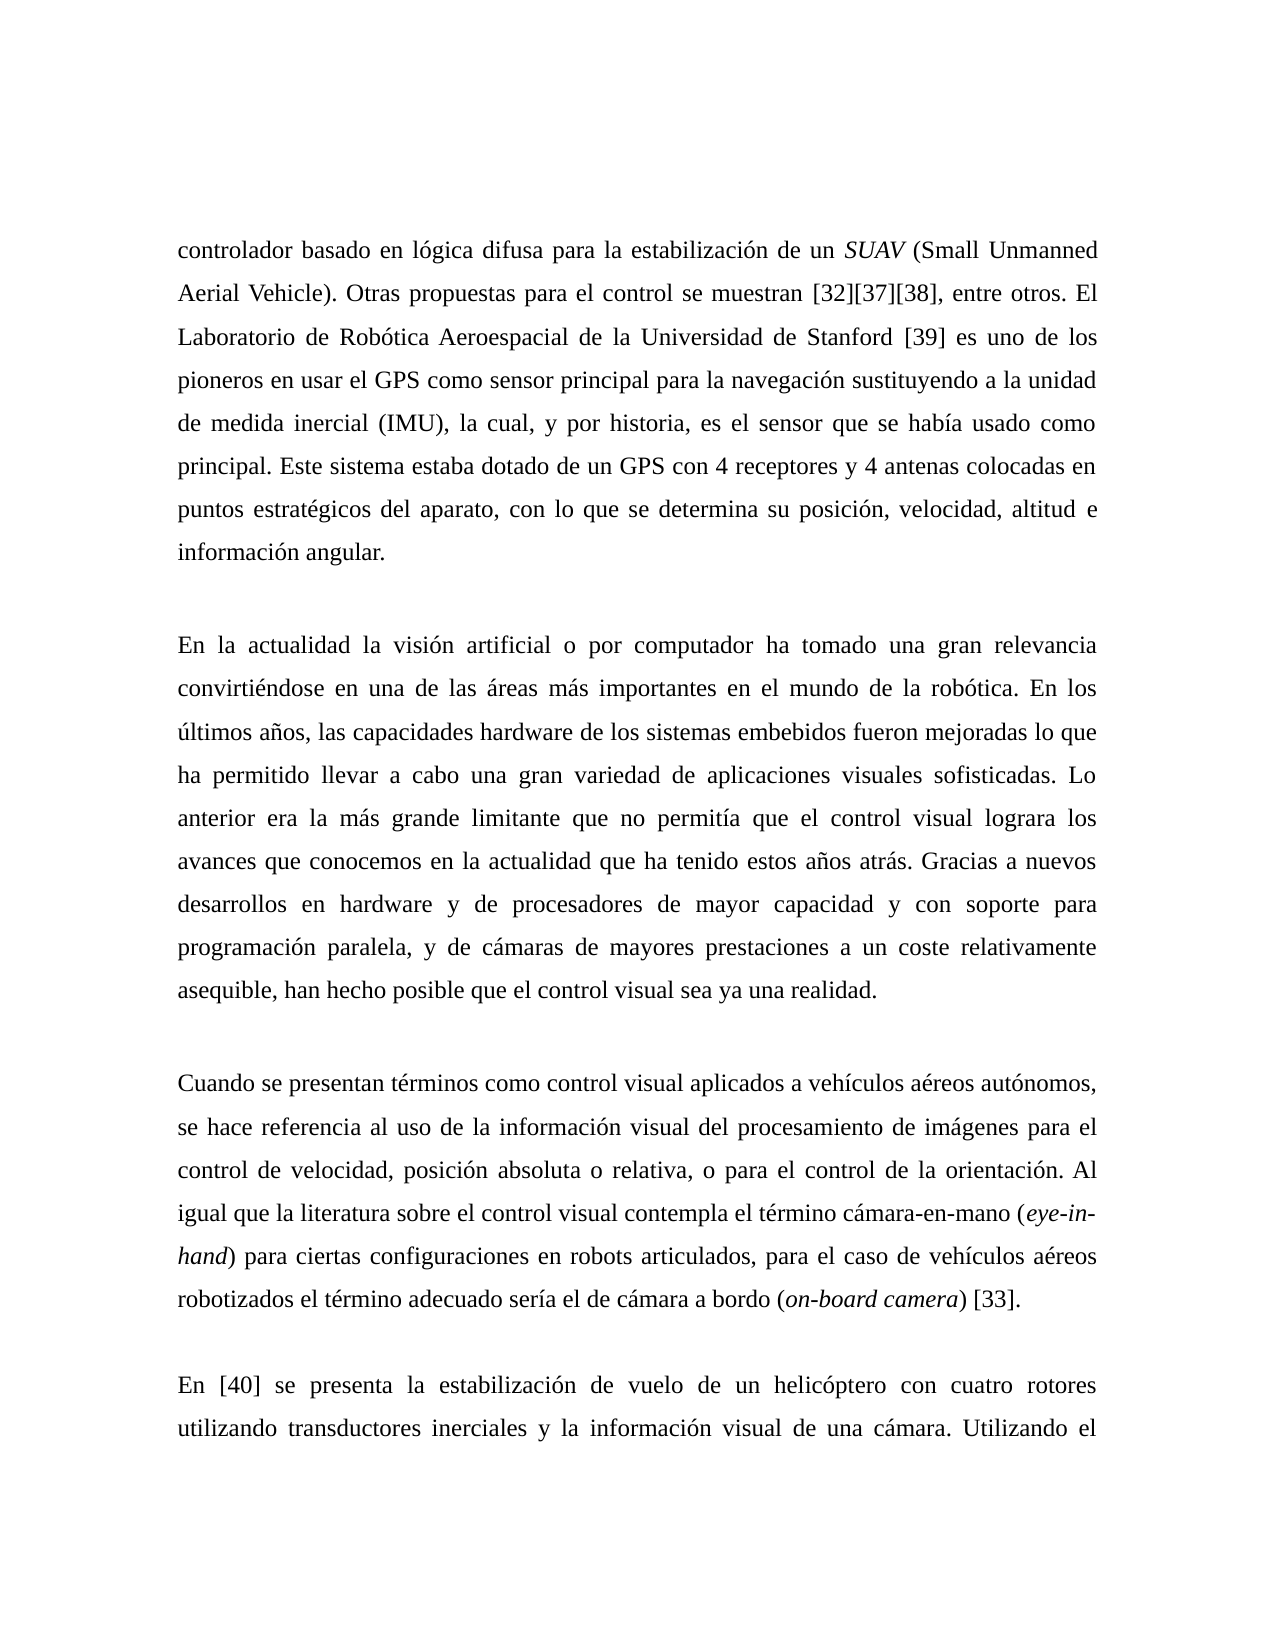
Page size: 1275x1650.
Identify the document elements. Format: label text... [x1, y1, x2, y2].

text En [40] se presenta la estabilización de vuelo de un helicóptero con cuatro rotores utilizando transductores inerciales y la información visual de una cámara. Utilizando el [177, 1370, 1098, 1442]
text controlador basado en lógica difusa para la estabilización de un SUAV (Small Unmanned Aerial Vehicle). Otras propuestas para el control se muestran [32][37][38], entre otros. El Laboratorio de Robótica Aeroespacial de la Universidad de Stanford [39] es uno de los pioneros en usar el GPS como sensor principal para la navegación sustituyendo a la unidad de medida inercial (IMU), la cual, y por historia, es el sensor que se había usado como principal. Este sistema estaba dotado de un GPS con 4 receptores y 4 antenas colocadas en puntos estratégicos del aparato, con lo que se determina su posición, velocidad, altitud e información angular. [177, 235, 1098, 566]
text Cuando se presentan términos como control visual aplicados a vehículos aéreos autónomos, se hace referencia al uso de la información visual del procesamiento de imágenes para el control de velocidad, posición absoluta o relativa, o para el control de la orientación. Al igual que la literatura sobre el control visual contempla el término cámara-en-mano (eye-in-hand) para ciertas configuraciones en robots articulados, para el caso de vehículos aéreos robotizados el término adecuado sería el de cámara a bordo (on-board camera) [33]. [177, 1068, 1098, 1313]
text En la actualidad la visión artificial o por computador ha tomado una gran relevancia convirtiéndose en una de las áreas más importantes en el mundo de la robótica. En los últimos años, las capacidades hardware de los sistemas embebidos fueron mejoradas lo que ha permitido llevar a cabo una gran variedad de aplicaciones visuales sofisticadas. Lo anterior era la más grande limitante que no permitía que el control visual lograra los avances que conocemos en la actualidad que ha tenido estos años atrás. Gracias a nuevos desarrollos en hardware y de procesadores de mayor capacidad y con soporte para programación paralela, y de cámaras de mayores prestaciones a un coste relativamente asequible, han hecho posible que el control visual sea ya una realidad. [177, 630, 1098, 1004]
